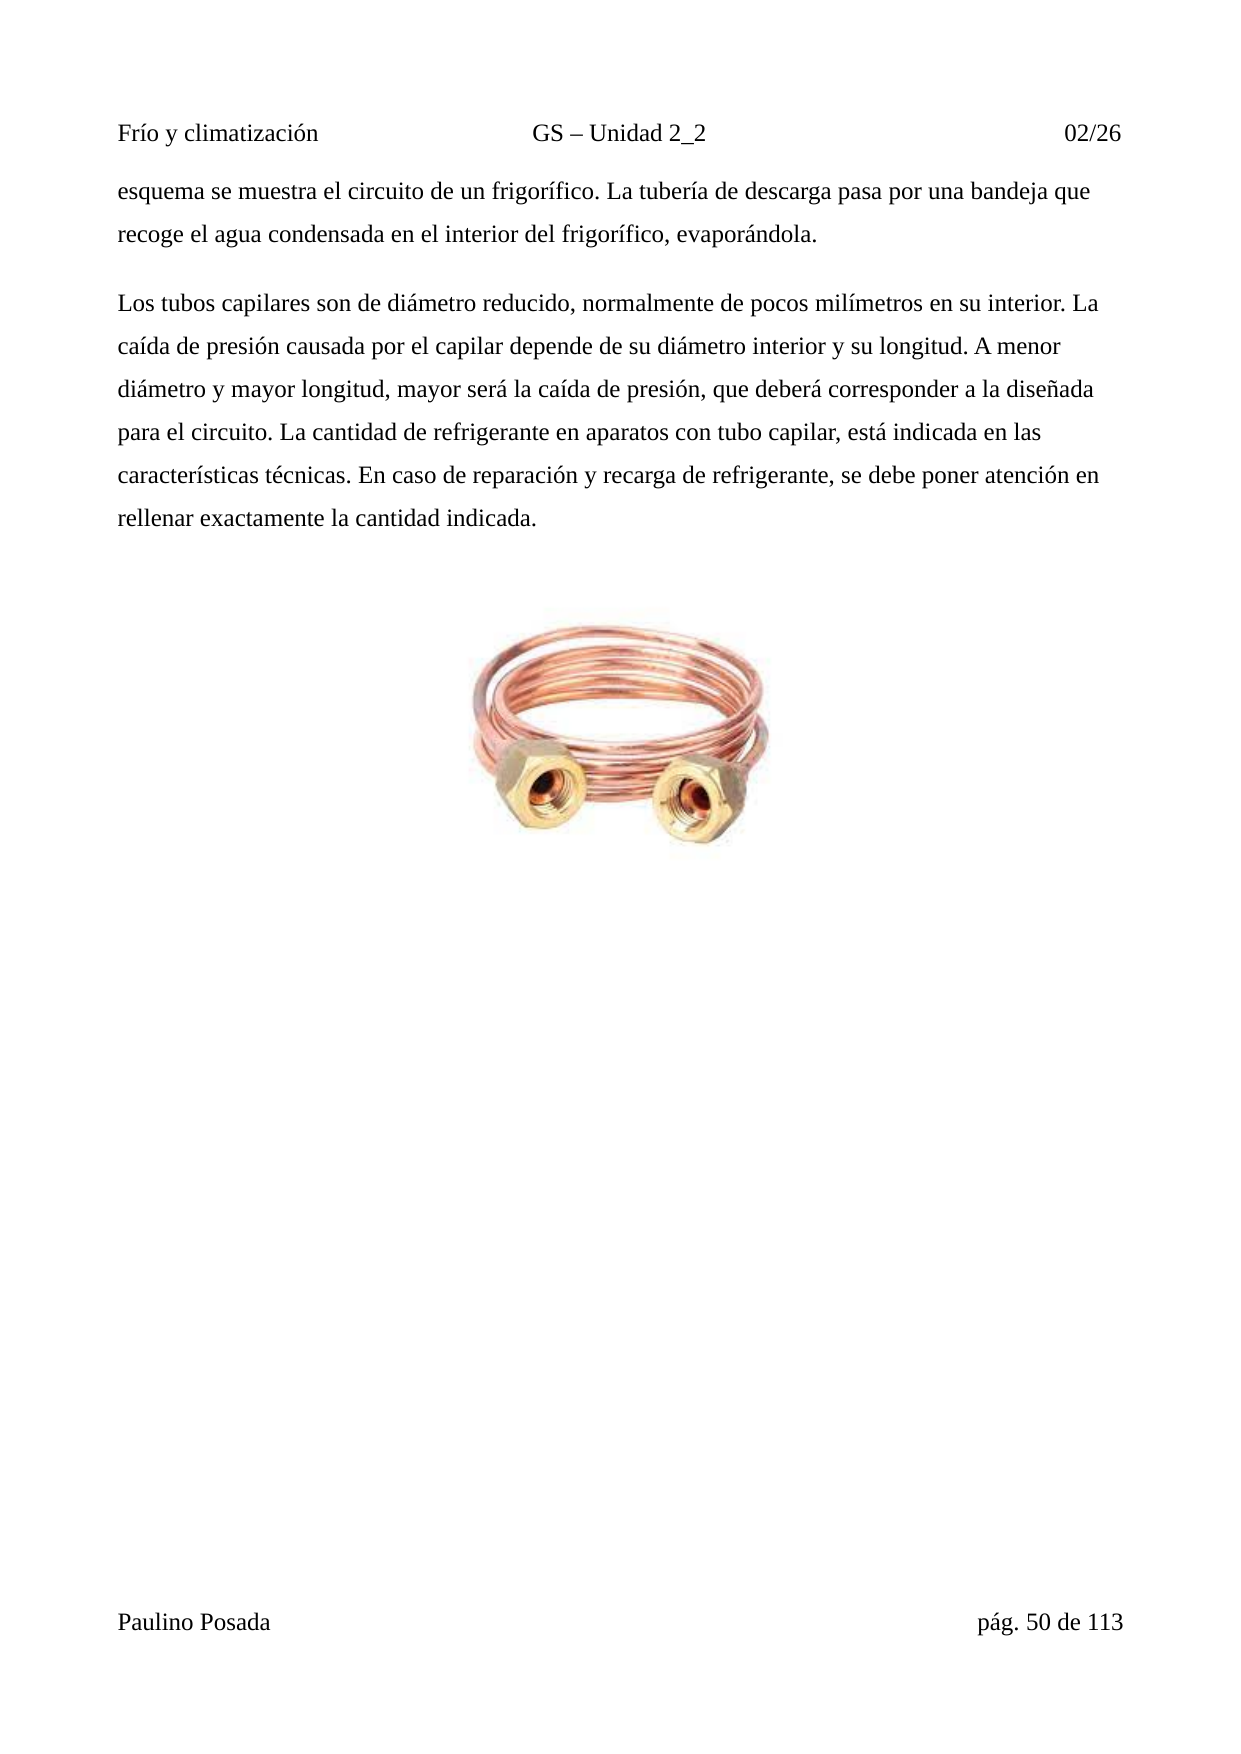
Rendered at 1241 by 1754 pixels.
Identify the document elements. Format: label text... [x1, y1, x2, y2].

picture [444, 558, 797, 911]
text Los tubos capilares son de diámetro reducido, normalmente de pocos milímetros en su interior. La caída de presión causada por el capilar depende de su diámetro interior y su longitud. A menor diámetro y mayor longitud, mayor será la caída de presión, que deberá corresponder a la diseñada para el circuito. La cantidad de refrigerante en aparatos con tubo capilar, está indicada en las características técnicas. En caso de reparación y recarga de refrigerante, se debe poner atención en rellenar exactamente la cantidad indicada. [117, 288, 1123, 532]
text esquema se muestra el circuito de un frigorífico. La tubería de descarga pasa por una bandeja que recoge el agua condensada en el interior del frigorífico, evaporándola. [117, 176, 1123, 248]
